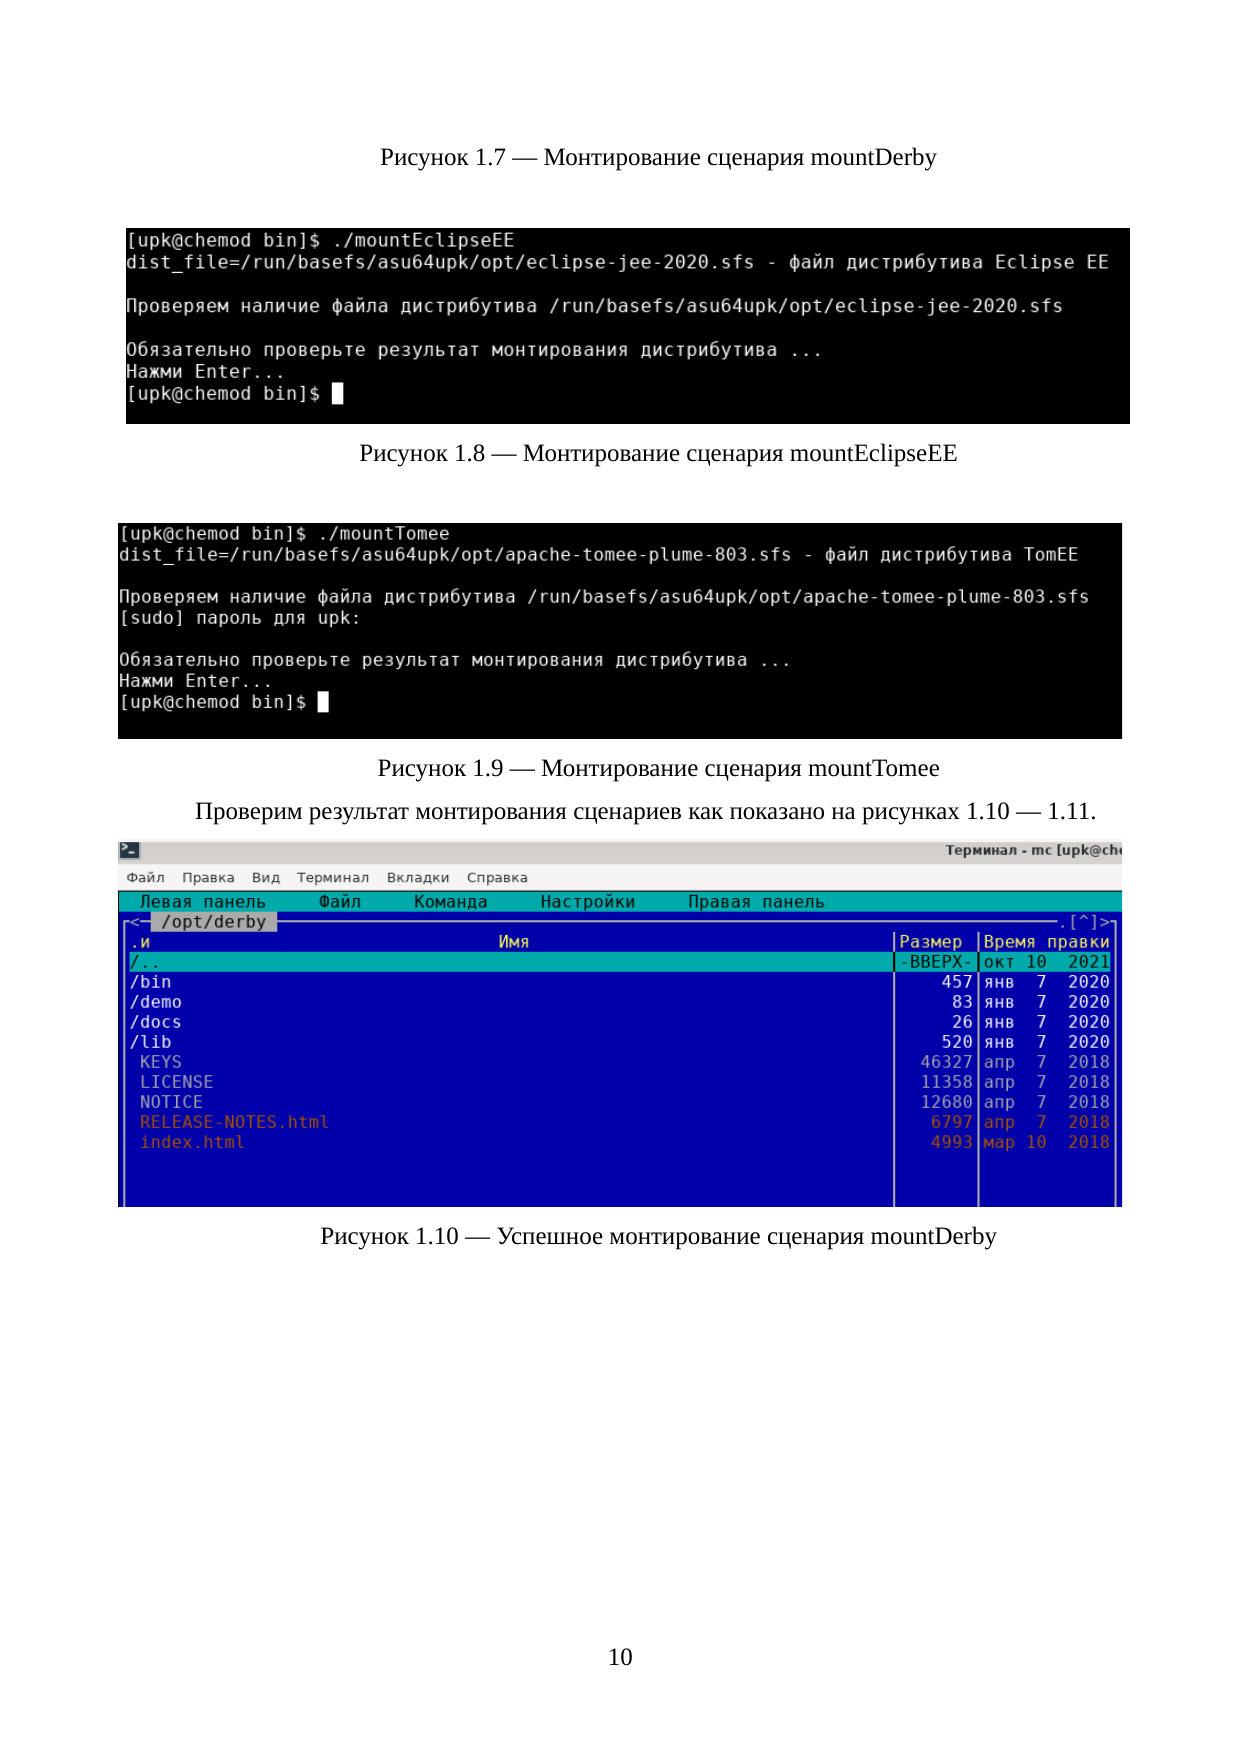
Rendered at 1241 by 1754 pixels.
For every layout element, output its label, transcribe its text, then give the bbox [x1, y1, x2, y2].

text Рисунок 1.10 — Успешное монтирование сценария mountDerby [118, 1207, 1122, 1250]
text Рисунок 1.9 — Монтирование сценария mountTomee [118, 739, 1122, 782]
picture [126, 228, 1130, 424]
text Рисунок 1.8 — Монтирование сценария mountEclipseEE [118, 228, 1122, 466]
text Рисунок 1.7 — Монтирование сценария mountDerby [118, 142, 1122, 171]
text Проверим результат монтирования сценариев как показано на рисунках 1.10 — 1.11. [118, 796, 1122, 825]
picture [118, 523, 1123, 739]
picture [118, 839, 1123, 1207]
